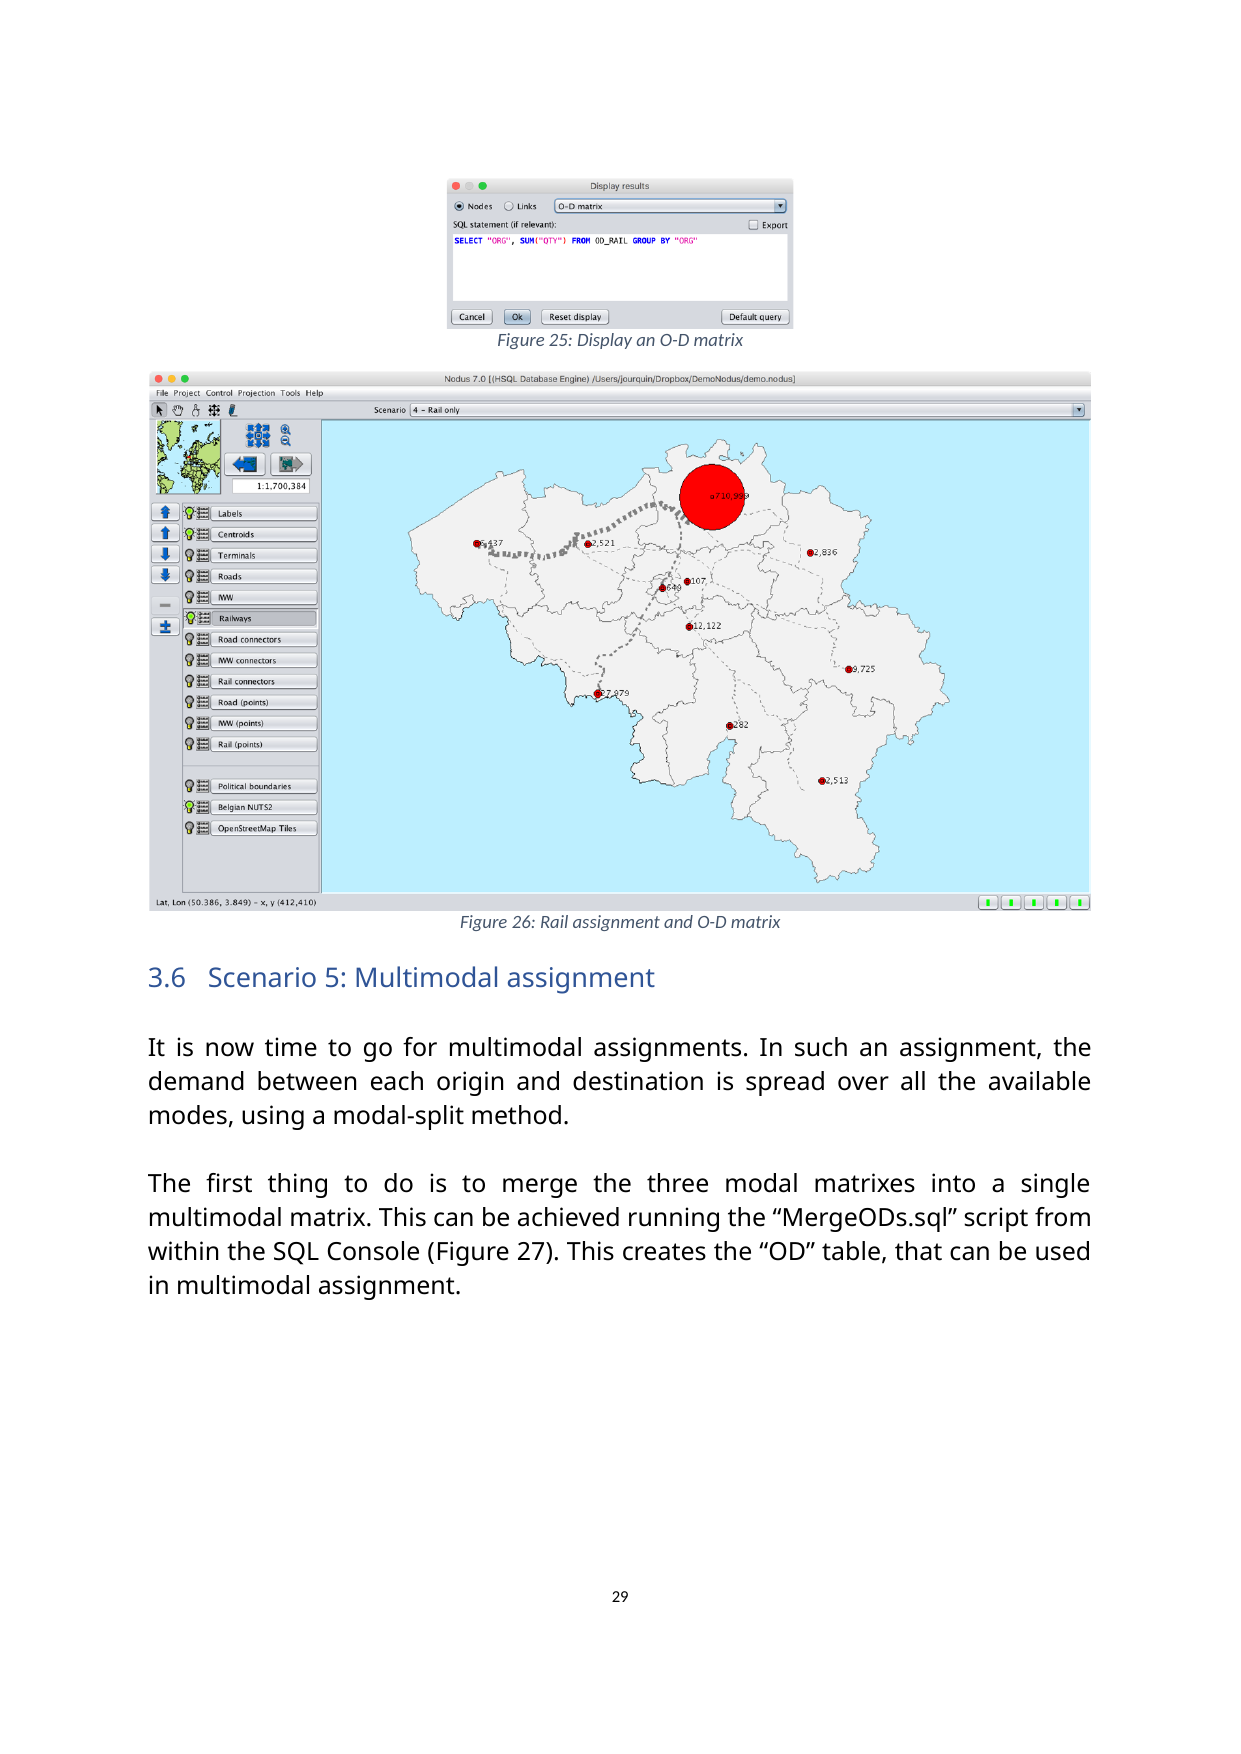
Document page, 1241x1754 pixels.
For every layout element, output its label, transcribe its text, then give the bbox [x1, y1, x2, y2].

picture [149, 371, 1091, 911]
picture [446, 178, 794, 329]
text It is now time to go for multimodal assignments. In such an assignment, the demand between each origin and destination is spread over all the available modes, using a modal-split method. [148, 1029, 1093, 1131]
text The first thing to do is to merge the three modal matrixes into a single multimodal matrix. This can be achieved running the “MergeODs.sql” script from within the SQL Console (Figure 27). This creates the “OD” table, that can be used in multimodal assignment. [148, 1166, 1093, 1302]
text Figure 25: Display an O-D matrix [148, 328, 1093, 351]
text Figure 26: Rail assignment and O-D matrix [148, 910, 1093, 933]
subtitle Scenario 5: Multimodal assignment [148, 958, 1093, 995]
